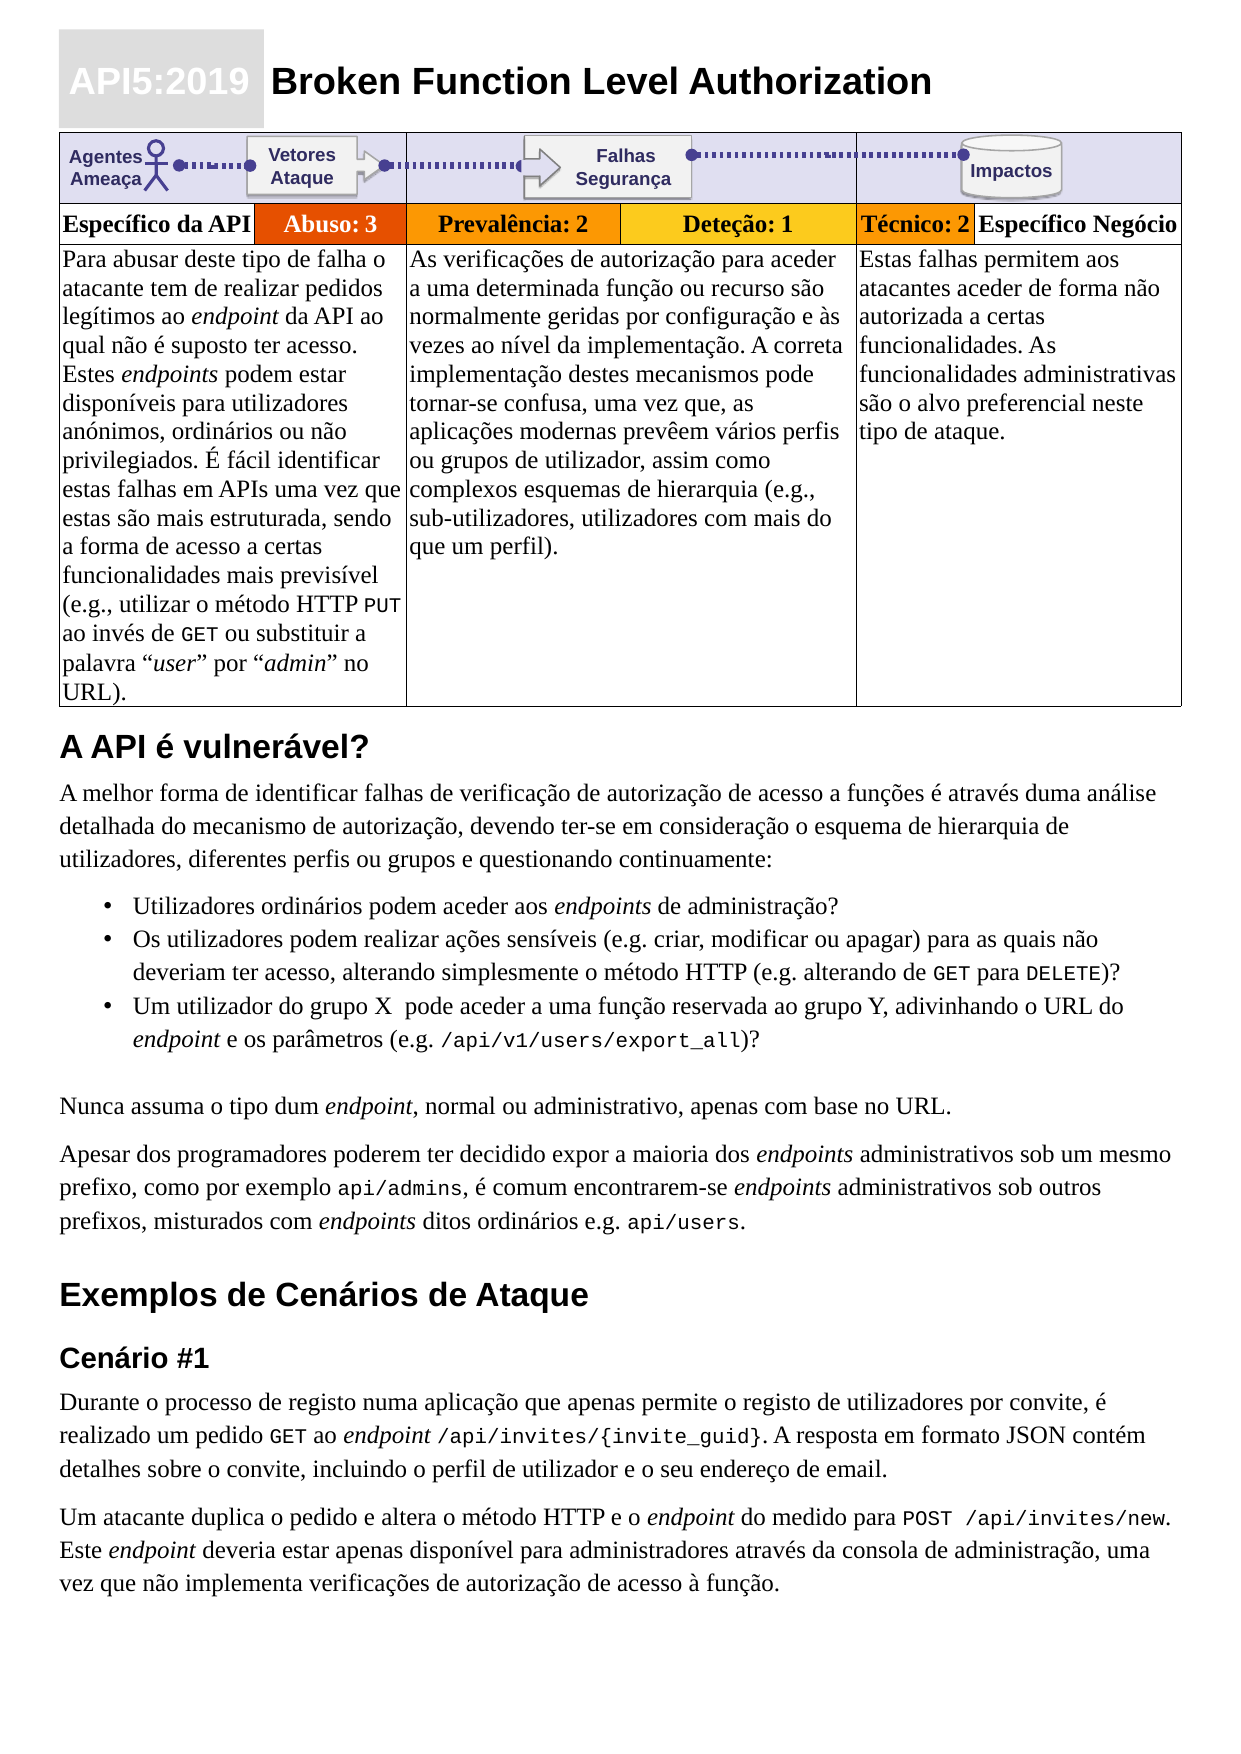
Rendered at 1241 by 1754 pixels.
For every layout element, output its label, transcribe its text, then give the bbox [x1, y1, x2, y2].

table_cell Estas falhas permitem aos atacantes aceder de forma não autorizada a certas funcionalidades. As funcionalidades administrativas são o alvo preferencial neste tipo de ataque. [857, 245, 1181, 706]
subtitle Cenário #1 [59, 1341, 1181, 1375]
list Os utilizadores podem realizar ações sensíveis (e.g. criar, modificar ou apagar) para as quais não deveriam ter acesso, alterando simplesmente o método HTTP (e.g. alterando de GET para DELETE)? [103, 924, 1181, 987]
table_header [60, 133, 254, 203]
list Utilizadores ordinários podem aceder aos endpoints de administração? [103, 891, 1181, 920]
text Nunca assuma o tipo dum endpoint, normal ou administrativo, apenas com base no URL. [59, 1091, 1181, 1120]
table_header [254, 133, 406, 203]
table_cell Técnico: 2 [857, 204, 974, 244]
table_cell Específico Negócio [975, 204, 1181, 244]
table_header [620, 133, 856, 203]
text Apesar dos programadores poderem ter decidido expor a maioria dos endpoints administrativos sob um mesmo prefixo, como por exemplo api/admins, é comum encontrarem-se endpoints administrativos sob outros prefixos, misturados com endpoints ditos ordinários e.g. api/users. [59, 1139, 1181, 1235]
table_cell Específico da API [60, 204, 254, 244]
list Um utilizador do grupo X pode aceder a uma função reservada ao grupo Y, adivinhando o URL do endpoint e os parâmetros (e.g. /api/v1/users/export_all)? [103, 991, 1181, 1054]
text Durante o processo de registo numa aplicação que apenas permite o registo de utilizadores por convite, é realizado um pedido GET ao endpoint /api/invites/{invite_guid}. A resposta em formato JSON contém detalhes sobre o convite, incluindo o perfil de utilizador e o seu endereço de email. [59, 1387, 1181, 1483]
text Um atacante duplica o pedido e altera o método HTTP e o endpoint do medido para POST /api/invites/new. Este endpoint deveria estar apenas disponível para administradores através da consola de administração, uma vez que não implementa verificações de autorização de acesso à função. [59, 1502, 1181, 1597]
table_cell Para abusar deste tipo de falha o atacante tem de realizar pedidos legítimos ao endpoint da API ao qual não é suposto ter acesso. Estes endpoints podem estar disponíveis para utilizadores anónimos, ordinários ou não privilegiados. É fácil identificar estas falhas em APIs uma vez que estas são mais estruturada, sendo a forma de acesso a certas funcionalidades mais previsível (e.g., utilizar o método HTTP PUT ao invés de GET ou substituir a palavra “user” por “admin” no URL). [60, 245, 406, 706]
text A melhor forma de identificar falhas de verificação de autorização de acesso a funções é através duma análise detalhada do mecanismo de autorização, devendo ter-se em consideração o esquema de hierarquia de utilizadores, diferentes perfis ou grupos e questionando continuamente: [59, 778, 1181, 872]
subtitle Exemplos de Cenários de Ataque [59, 1275, 1181, 1314]
subtitle A API é vulnerável? [59, 727, 1181, 765]
table_header [857, 133, 974, 203]
table_cell Abuso: 3 [255, 204, 406, 244]
table_cell Prevalência: 2 [407, 204, 620, 244]
table_header [407, 133, 620, 203]
table_cell As verificações de autorização para aceder a uma determinada função ou recurso são normalmente geridas por configuração e às vezes ao nível da implementação. A correta implementação destes mecanismos pode tornar-se confusa, uma vez que, as aplicações modernas prevêem vários perfis ou grupos de utilizador, assim como complexos esquemas de hierarquia (e.g., sub-utilizadores, utilizadores com mais do que um perfil). [407, 245, 856, 706]
table_header [974, 133, 1181, 203]
table_cell Deteção: 1 [621, 204, 856, 244]
